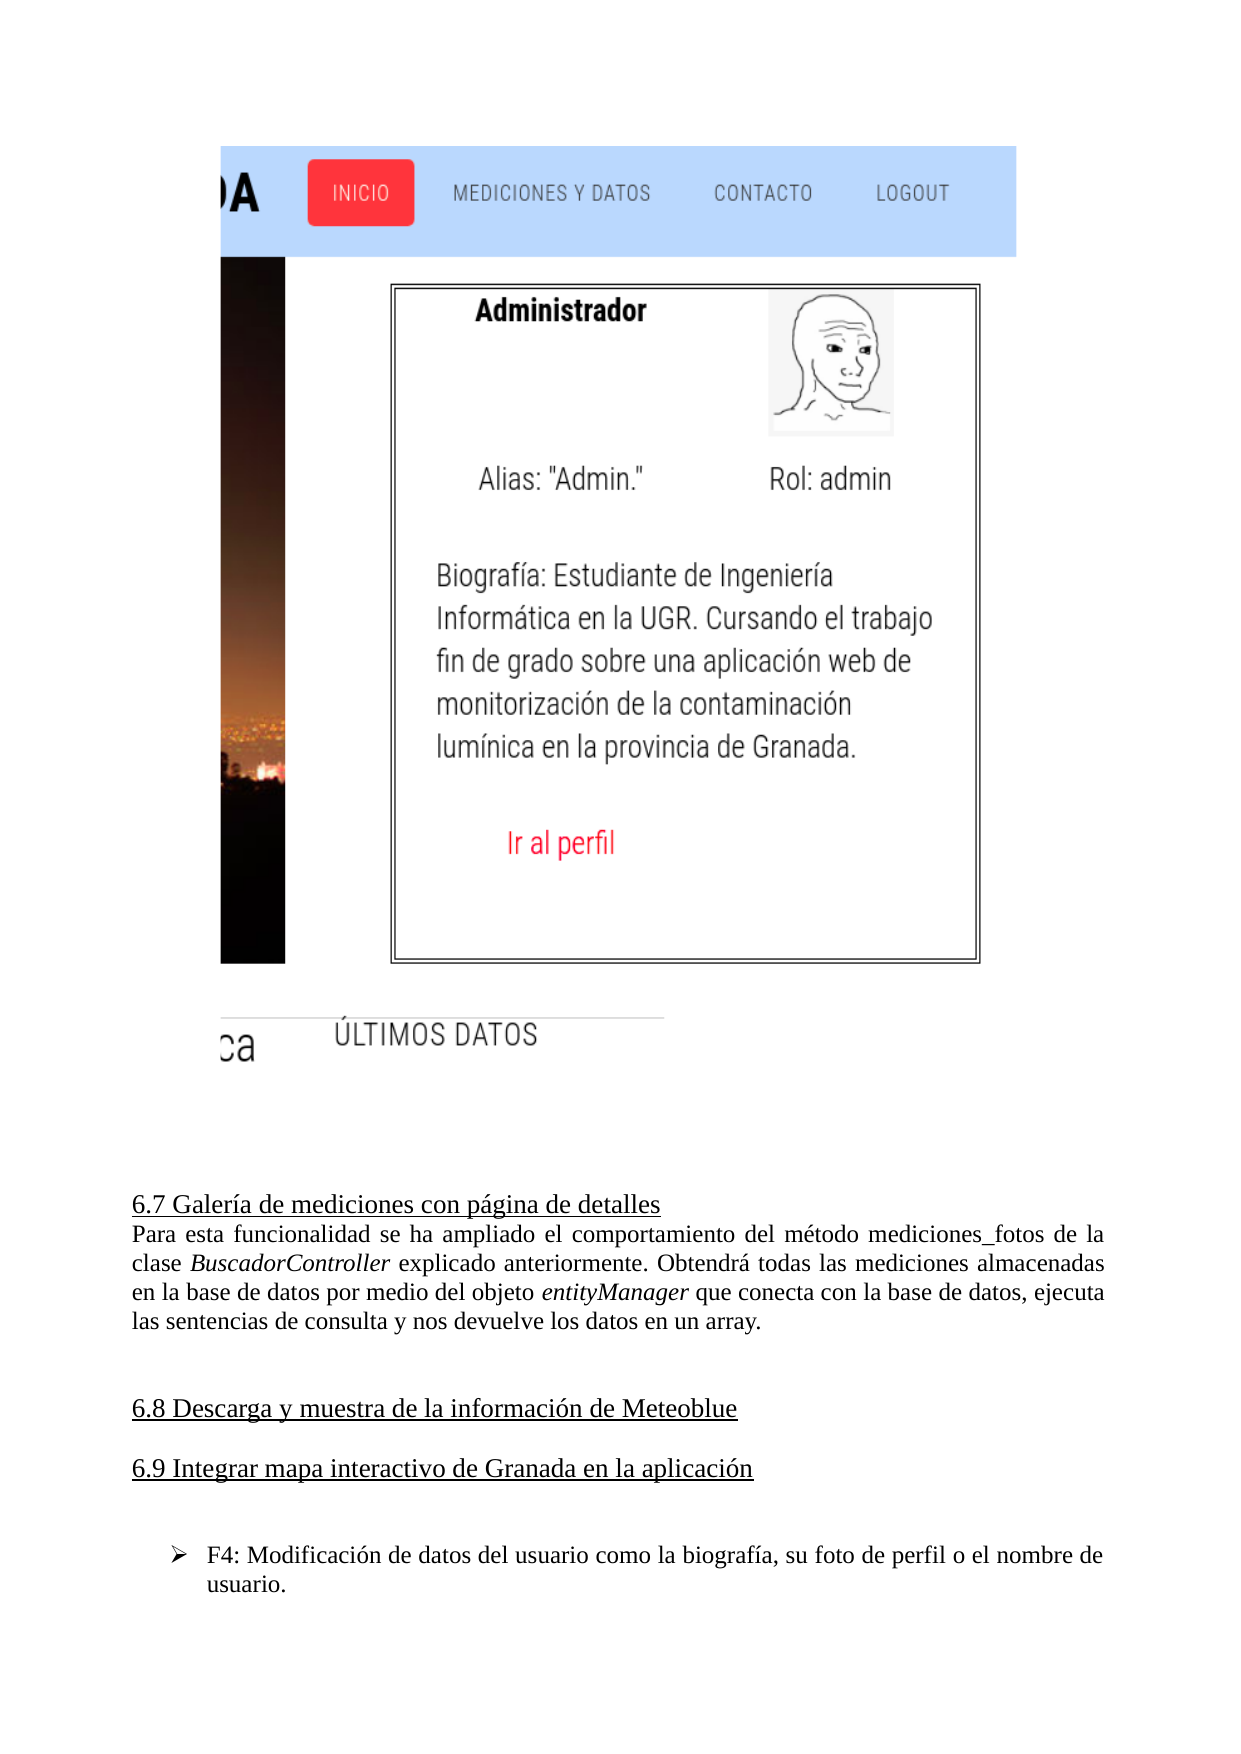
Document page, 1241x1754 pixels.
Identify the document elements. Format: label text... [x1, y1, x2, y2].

picture [220, 146, 1017, 1071]
text 6.9 Integrar mapa interactivo de Granada en la aplicación [132, 1452, 1106, 1483]
text 6.7 Galería de mediciones con página de detalles [132, 1188, 1106, 1219]
list F4: Modificación de datos del usuario como la biografía, su foto de perfil o el nombre de usuario. [169, 1541, 1106, 1598]
text 6.8 Descarga y muestra de la información de Meteoblue [132, 1392, 1106, 1423]
text Para esta funcionalidad se ha ampliado el comportamiento del método mediciones_fotos de la clase BuscadorController explicado anteriormente. Obtendrá todas las mediciones almacenadas en la base de datos por medio del objeto entityManager que conecta con la base de datos, ejecuta las sentencias de consulta y nos devuelve los datos en un array. [132, 1219, 1106, 1334]
